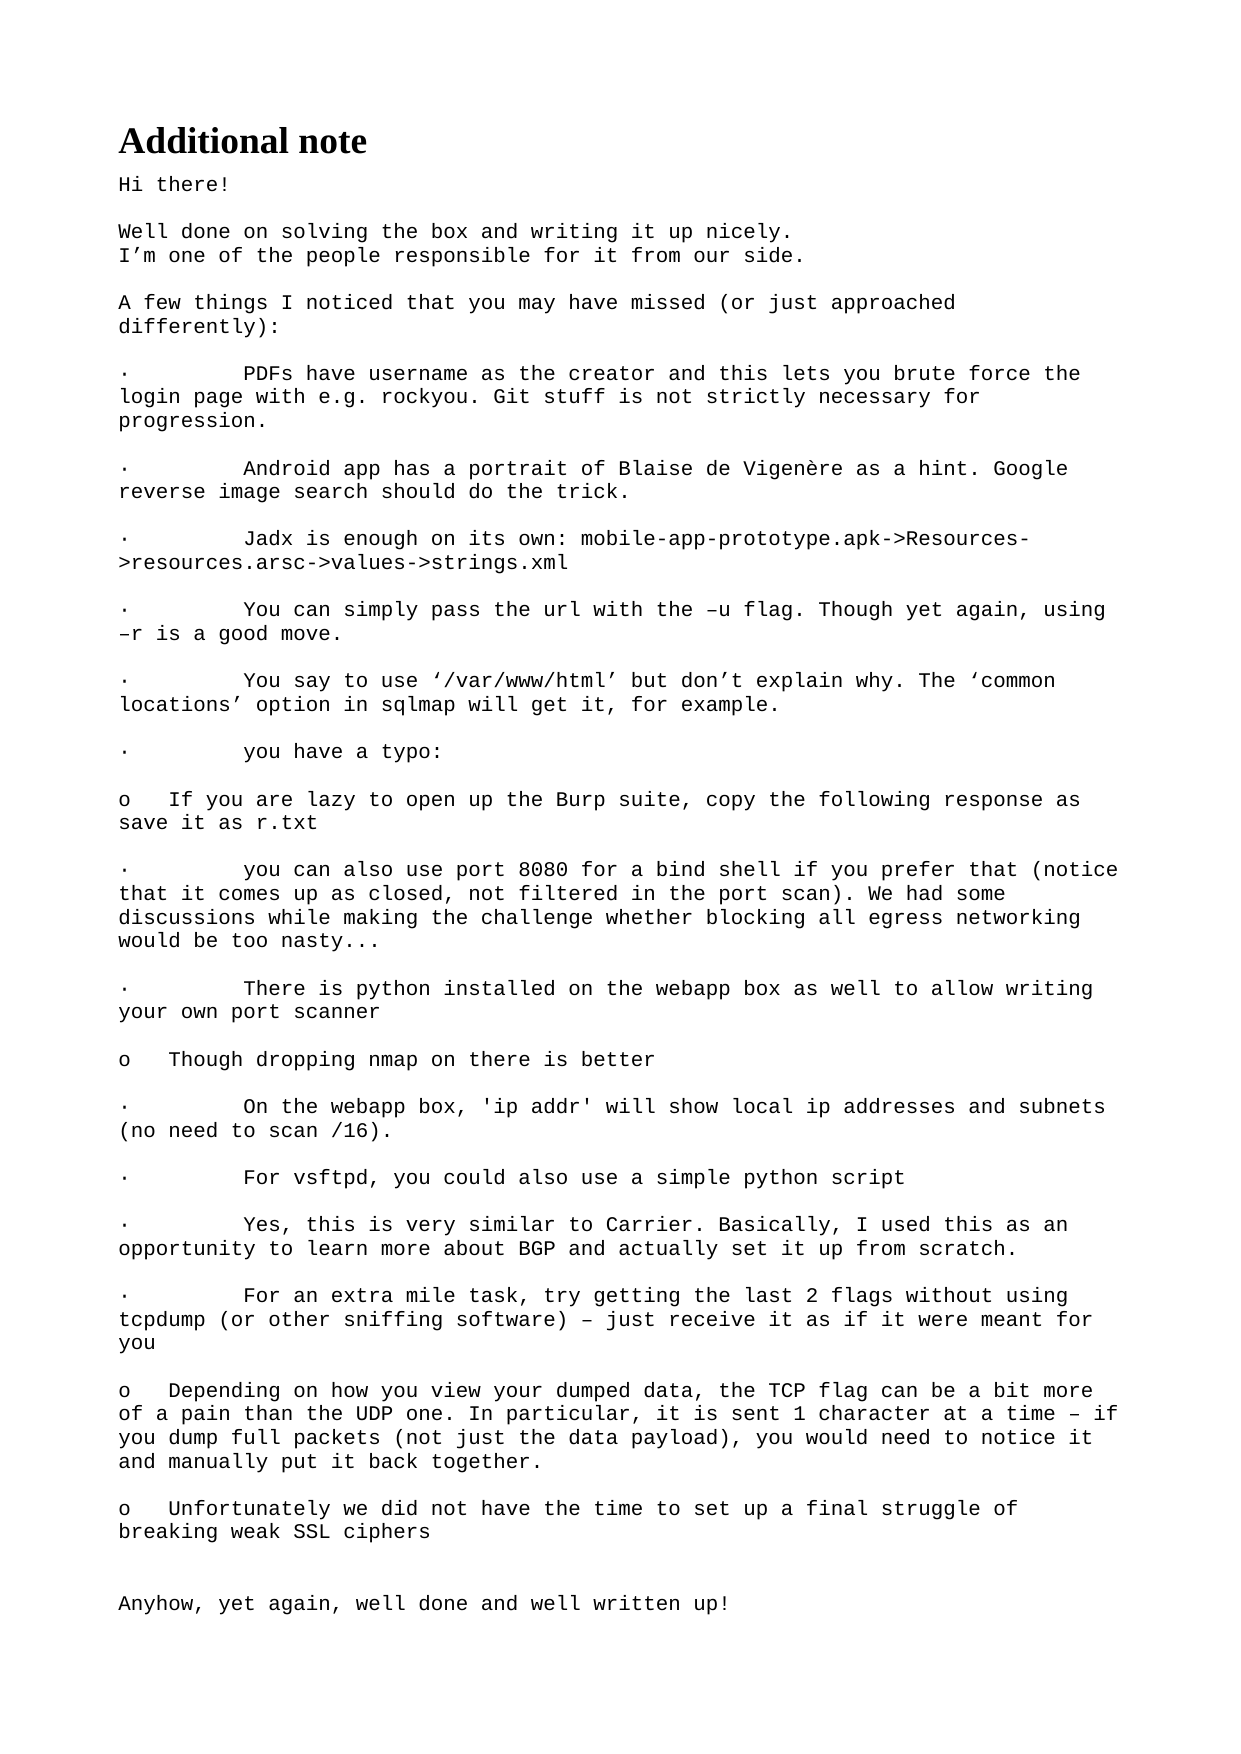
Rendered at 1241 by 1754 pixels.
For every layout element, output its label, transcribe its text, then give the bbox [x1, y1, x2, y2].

text · you can also use port 8080 for a bind shell if you prefer that (notice that it comes up as closed, not filtered in the port scan). We had some discussions while making the challenge whether blocking all egress networking would be too nasty... [118, 859, 1122, 954]
text I’m one of the people responsible for it from our side. [118, 245, 1122, 268]
text · Jadx is enough on its own: mobile-app-prototype.apk->Resources->resources.arsc->values->strings.xml [118, 528, 1122, 576]
text A few things I noticed that you may have missed (or just approached differently): [118, 292, 1122, 339]
text o Depending on how you view your dumped data, the TCP flag can be a bit more of a pain than the UDP one. In particular, it is sent 1 character at a time – if you dump full packets (not just the data payload), you would need to notice it and manually put it back together. [118, 1380, 1122, 1474]
text · Yes, this is very similar to Carrier. Basically, I used this as an opportunity to learn more about BGP and actually set it up from scratch. [118, 1214, 1122, 1261]
text · You say to use ‘/var/www/html’ but don’t explain why. The ‘common locations’ option in sqlmap will get it, for example. [118, 670, 1122, 718]
text · On the webapp box, 'ip addr' will show local ip addresses and subnets (no need to scan /16). [118, 1096, 1122, 1143]
text · you have a typo: [118, 741, 1122, 765]
text · You can simply pass the url with the –u flag. Though yet again, using –r is a good move. [118, 599, 1122, 647]
text o Though dropping nmap on there is better [118, 1049, 1122, 1072]
text · PDFs have username as the creator and this lets you brute force the login page with e.g. rockyou. Git stuff is not strictly necessary for progression. [118, 363, 1122, 434]
text · For an extra mile task, try getting the last 2 flags without using tcpdump (or other sniffing software) – just receive it as if it were meant for you [118, 1285, 1122, 1356]
text o If you are lazy to open up the Burp suite, copy the following response as save it as r.txt [118, 788, 1122, 836]
text · For vsftpd, you could also use a simple python script [118, 1167, 1122, 1191]
text Well done on solving the box and writing it up nicely. [118, 221, 1122, 245]
text o Unfortunately we did not have the time to set up a final struggle of breaking weak SSL ciphers [118, 1498, 1122, 1545]
subtitle Additional note [118, 118, 1122, 161]
text · There is python installed on the webapp box as well to allow writing your own port scanner [118, 978, 1122, 1025]
text Anyhow, yet again, well done and well written up! [118, 1592, 1122, 1616]
text Hi there! [118, 174, 1122, 197]
text · Android app has a portrait of Blaise de Vigenère as a hint. Google reverse image search should do the trick. [118, 457, 1122, 505]
